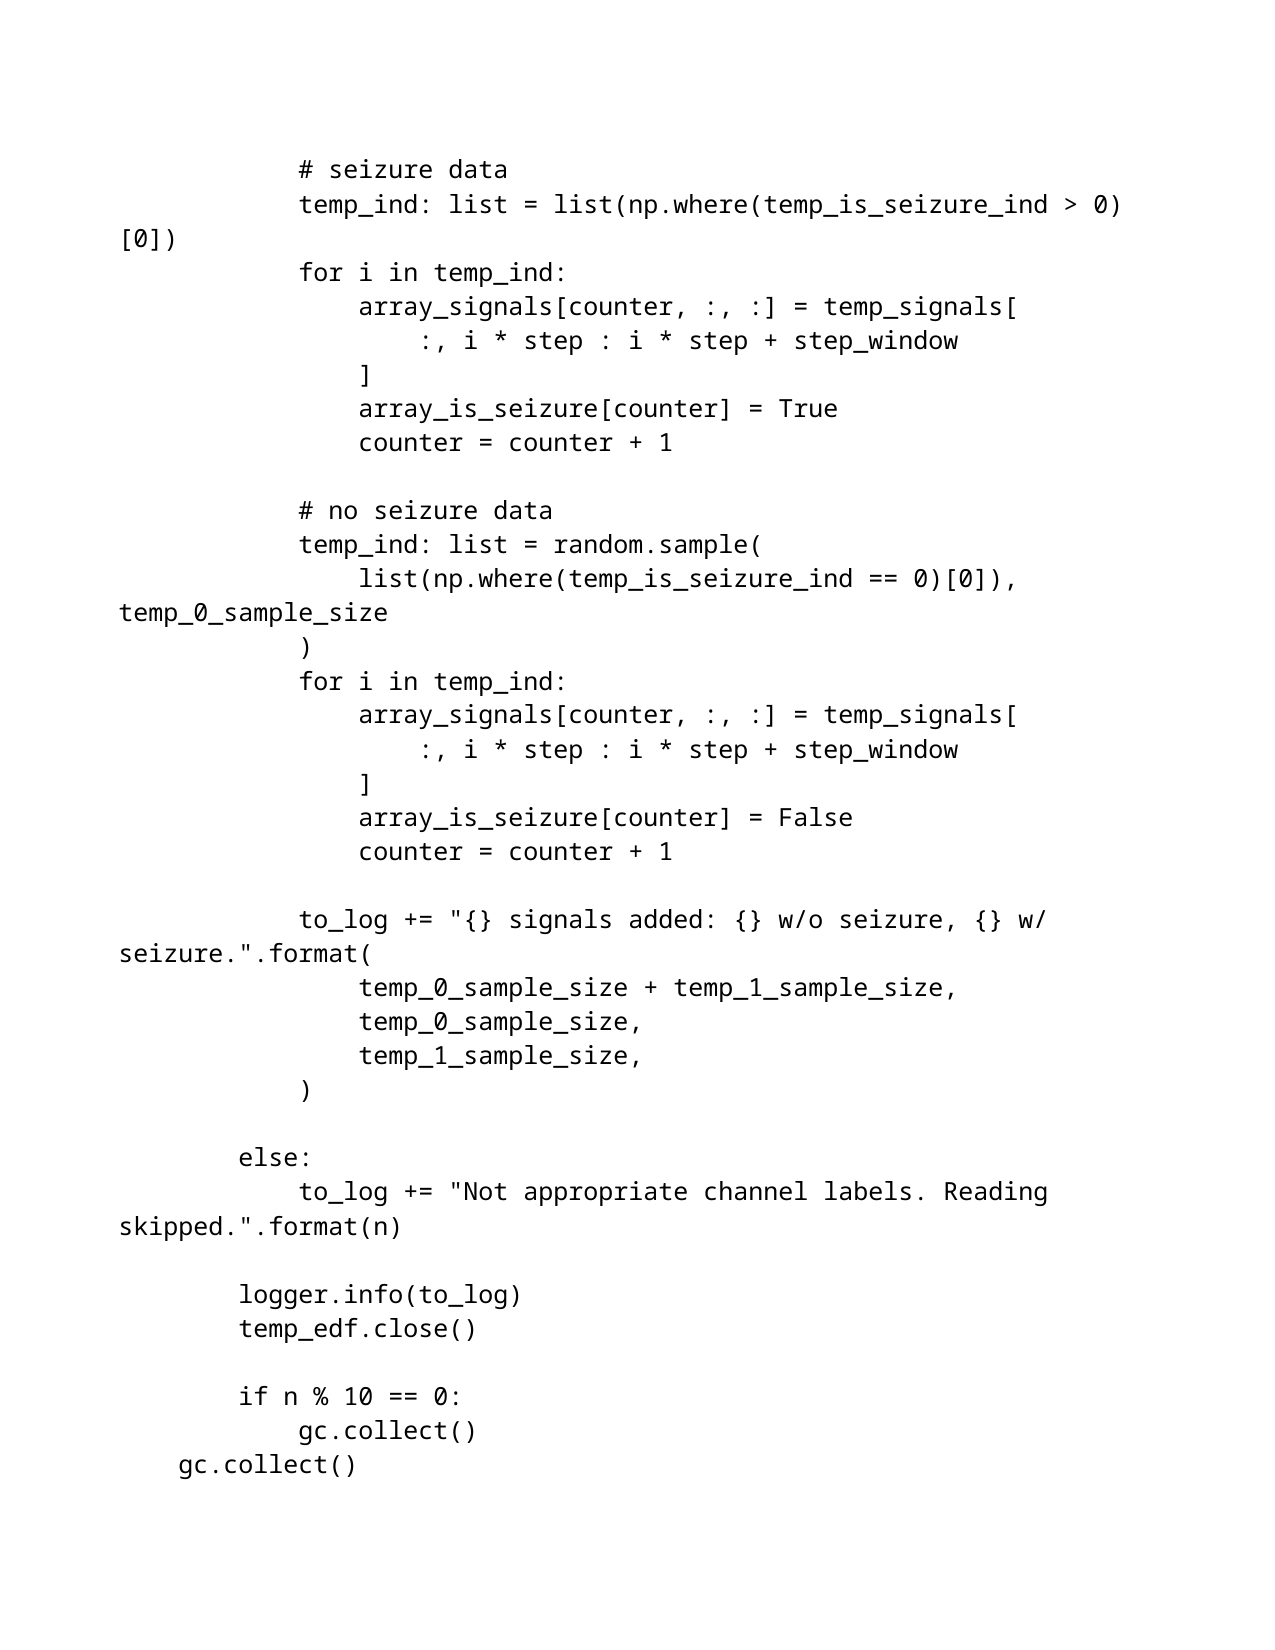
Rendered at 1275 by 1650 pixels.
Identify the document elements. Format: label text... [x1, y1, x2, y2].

text gc.collect() [118, 1447, 1157, 1481]
text # seizure data [118, 152, 1157, 186]
text to_log += "{} signals added: {} w/o seizure, {} w/ seizure.".format( [118, 902, 1157, 970]
text array_is_seizure[counter] = True [118, 391, 1157, 425]
text if n % 10 == 0: [118, 1378, 1157, 1412]
text to_log += "Not appropriate channel labels. Reading skipped.".format(n) [118, 1174, 1157, 1242]
text logger.info(to_log) [118, 1276, 1157, 1310]
text temp_ind: list = random.sample( [118, 527, 1157, 561]
text temp_1_sample_size, [118, 1038, 1157, 1072]
text temp_edf.close() [118, 1310, 1157, 1344]
text temp_0_sample_size, [118, 1004, 1157, 1038]
text list(np.where(temp_is_seizure_ind == 0)[0]), temp_0_sample_size [118, 561, 1157, 629]
text array_signals[counter, :, :] = temp_signals[ [118, 288, 1157, 322]
text # no seizure data [118, 493, 1157, 527]
text :, i * step : i * step + step_window [118, 322, 1157, 357]
text :, i * step : i * step + step_window [118, 731, 1157, 765]
text counter = counter + 1 [118, 425, 1157, 459]
text else: [118, 1140, 1157, 1174]
text gc.collect() [118, 1412, 1157, 1447]
text array_signals[counter, :, :] = temp_signals[ [118, 697, 1157, 731]
text ) [118, 629, 1157, 663]
text ] [118, 765, 1157, 799]
text ) [118, 1072, 1157, 1106]
text counter = counter + 1 [118, 833, 1157, 867]
text for i in temp_ind: [118, 663, 1157, 697]
text for i in temp_ind: [118, 254, 1157, 288]
text ] [118, 357, 1157, 391]
text array_is_seizure[counter] = False [118, 799, 1157, 833]
text temp_0_sample_size + temp_1_sample_size, [118, 970, 1157, 1004]
text temp_ind: list = list(np.where(temp_is_seizure_ind > 0)[0]) [118, 186, 1157, 254]
